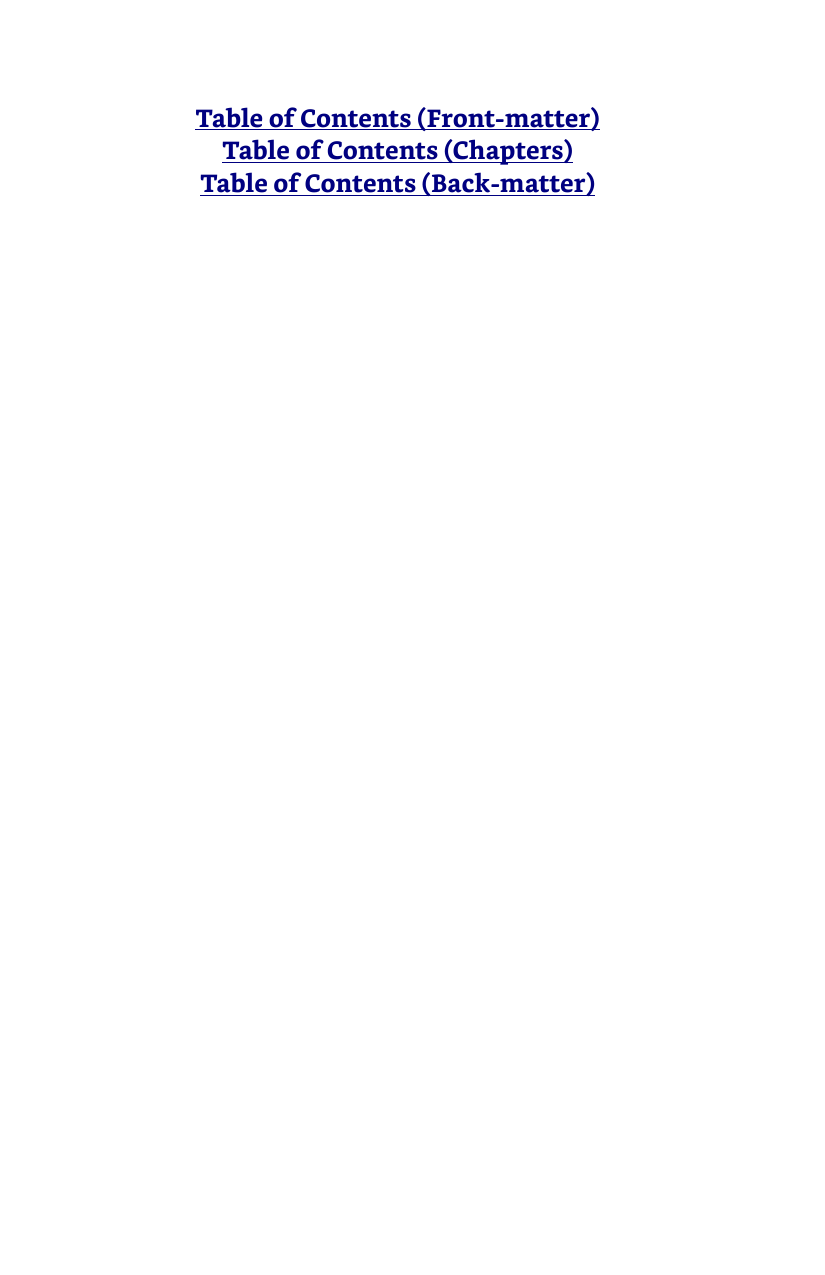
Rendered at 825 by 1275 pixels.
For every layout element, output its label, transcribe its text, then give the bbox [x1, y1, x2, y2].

text Table of Contents (Back-matter) [82, 166, 712, 199]
text Table of Contents (Chapters) [82, 133, 712, 166]
text Table of Contents (Front-matter) [82, 101, 712, 133]
